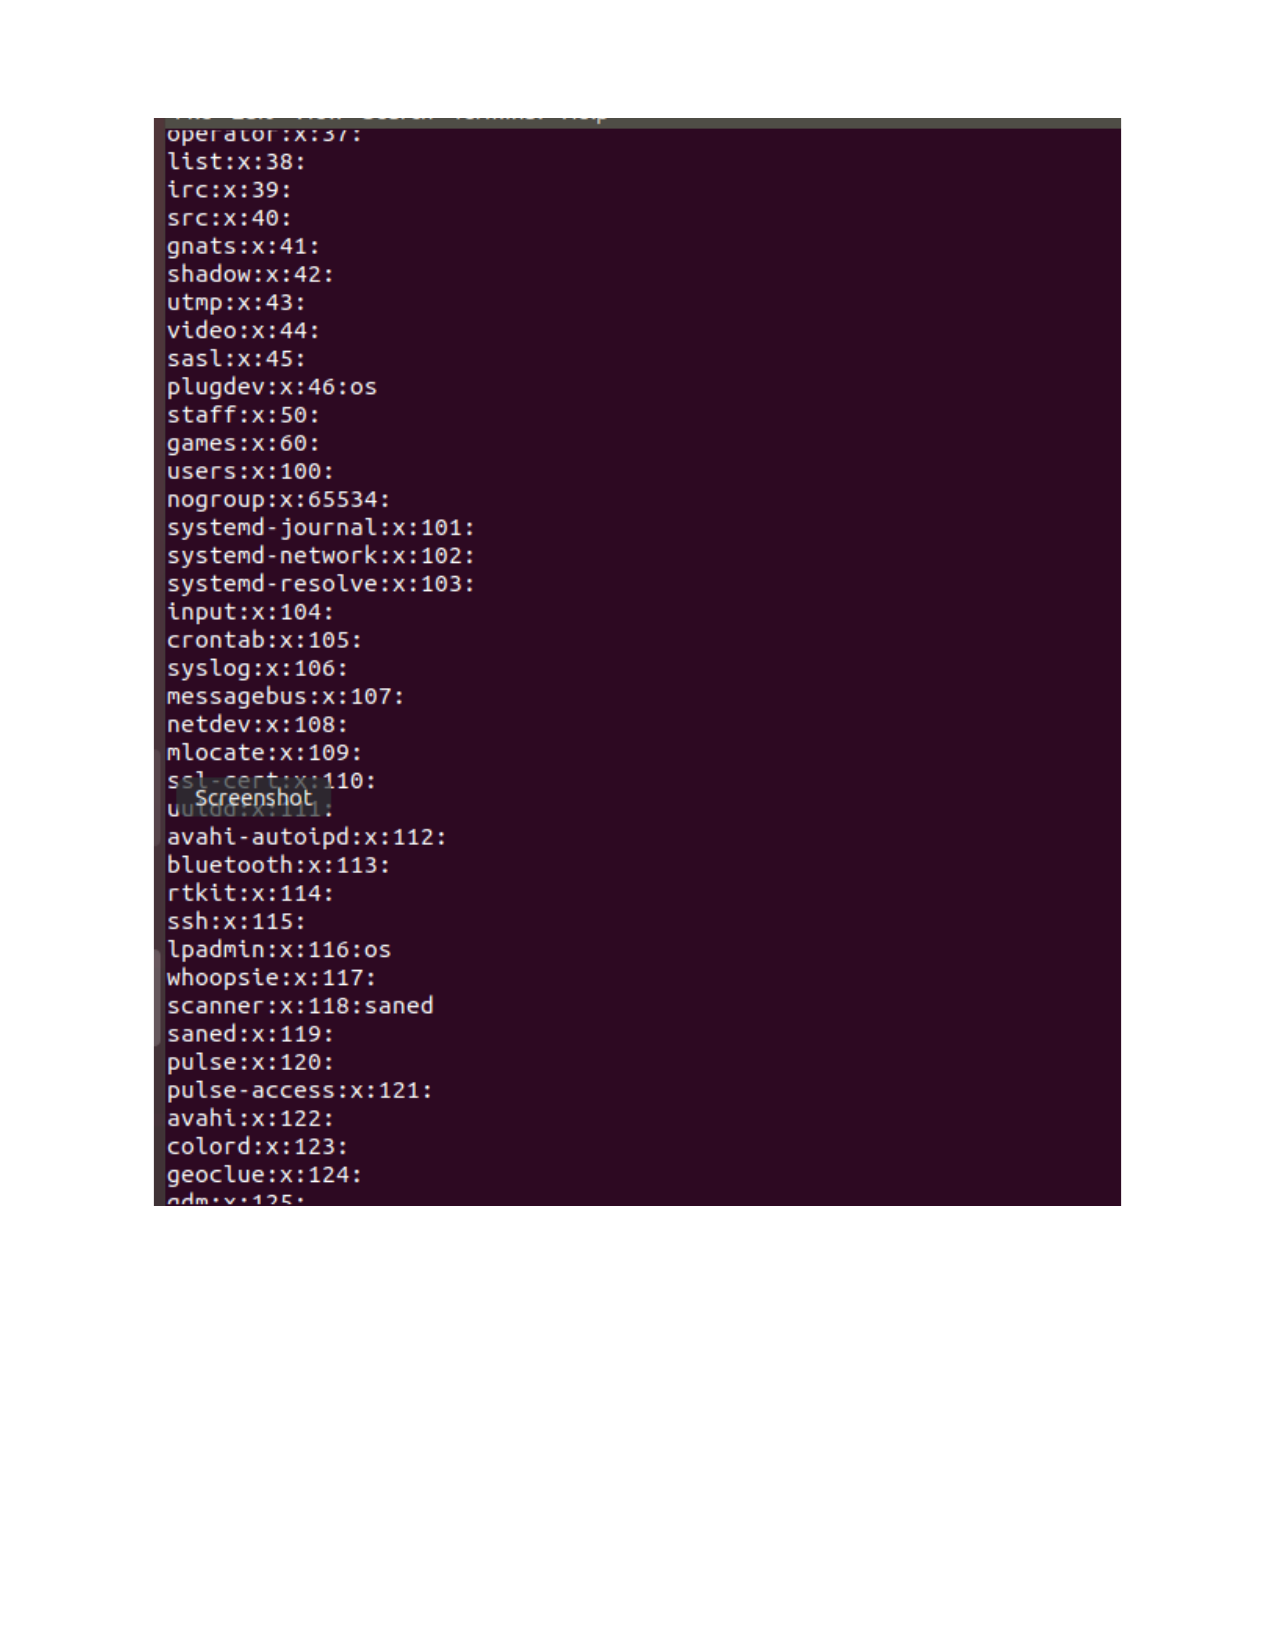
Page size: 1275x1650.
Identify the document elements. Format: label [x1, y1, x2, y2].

picture [153, 118, 1122, 1206]
